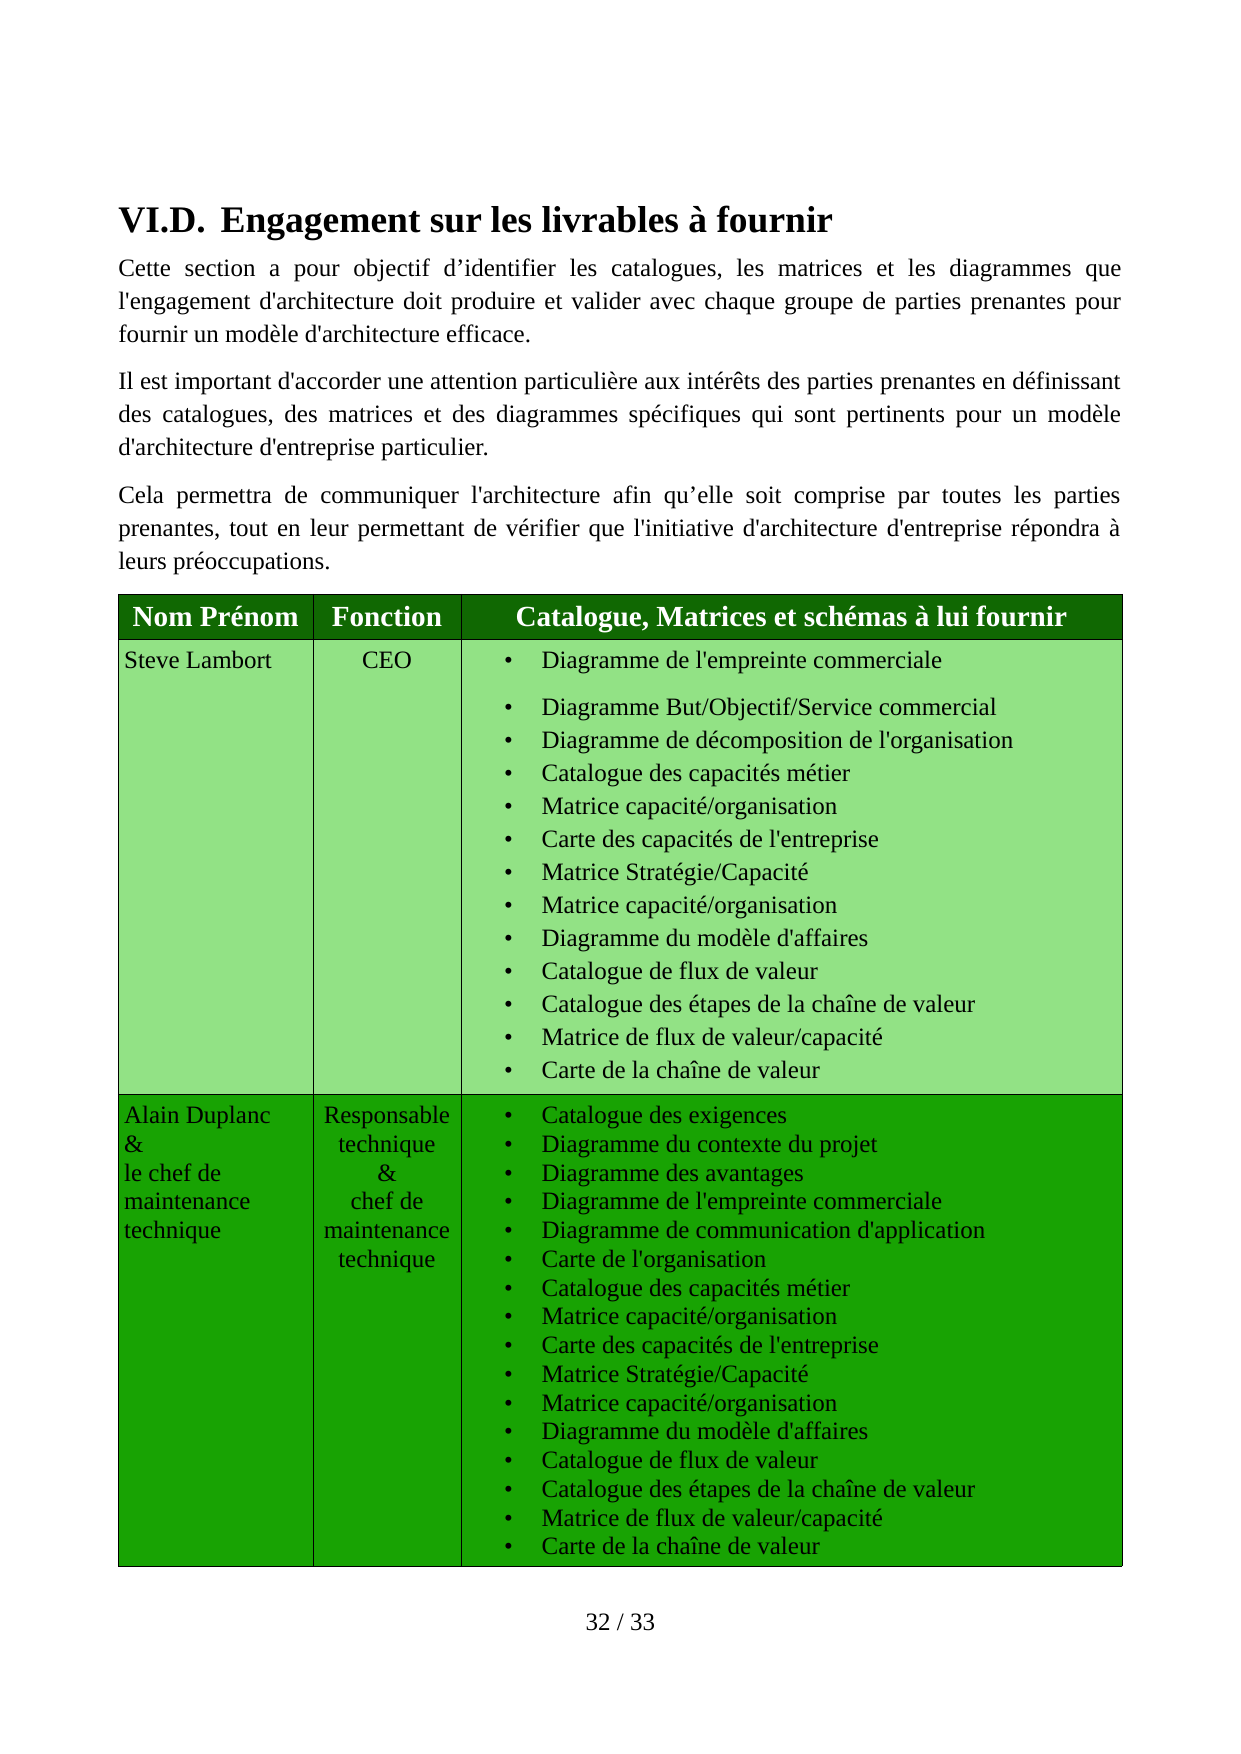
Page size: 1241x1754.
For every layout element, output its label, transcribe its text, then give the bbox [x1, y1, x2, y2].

subtitle Engagement sur les livrables à fournir [118, 197, 1122, 240]
table_cell Diagramme de l'empreinte commerciale Diagramme But/Objectif/Service commercial Diagramme de décomposition de l'organisation Catalogue des capacités métier Matrice capacité/organisation Carte des capacités de l'entreprise Matrice Stratégie/Capacité Matrice capacité/organisation Diagramme du modèle d'affaires Catalogue de flux de valeur Catalogue des étapes de la chaîne de valeur Matrice de flux de valeur/capacité Carte de la chaîne de valeur [462, 640, 1122, 1094]
table_header Nom Prénom [119, 595, 313, 639]
table_cell Responsable technique & chef de maintenance technique [314, 1095, 461, 1566]
table_cell CEO [314, 640, 461, 1094]
table_cell Alain Duplanc & le chef de maintenance technique [119, 1095, 313, 1566]
table_header Catalogue, Matrices et schémas à lui fournir [462, 595, 1122, 639]
text Il est important d'accorder une attention particulière aux intérêts des parties prenantes en définissant des catalogues, des matrices et des diagrammes spécifiques qui sont pertinents pour un modèle d'architecture d'entreprise particulier. [118, 366, 1122, 461]
table_cell Catalogue des exigences Diagramme du contexte du projet Diagramme des avantages Diagramme de l'empreinte commerciale Diagramme de communication d'application Carte de l'organisation Catalogue des capacités métier Matrice capacité/organisation Carte des capacités de l'entreprise Matrice Stratégie/Capacité Matrice capacité/organisation Diagramme du modèle d'affaires Catalogue de flux de valeur Catalogue des étapes de la chaîne de valeur Matrice de flux de valeur/capacité Carte de la chaîne de valeur [462, 1095, 1122, 1566]
table_cell Steve Lambort [119, 640, 313, 1094]
table_header Fonction [314, 595, 461, 639]
text Cela permettra de communiquer l'architecture afin qu’elle soit comprise par toutes les parties prenantes, tout en leur permettant de vérifier que l'initiative d'architecture d'entreprise répondra à leurs préoccupations. [118, 480, 1122, 575]
text Cette section a pour objectif d’identifier les catalogues, les matrices et les diagrammes que l'engagement d'architecture doit produire et valider avec chaque groupe de parties prenantes pour fournir un modèle d'architecture efficace. [118, 253, 1122, 348]
